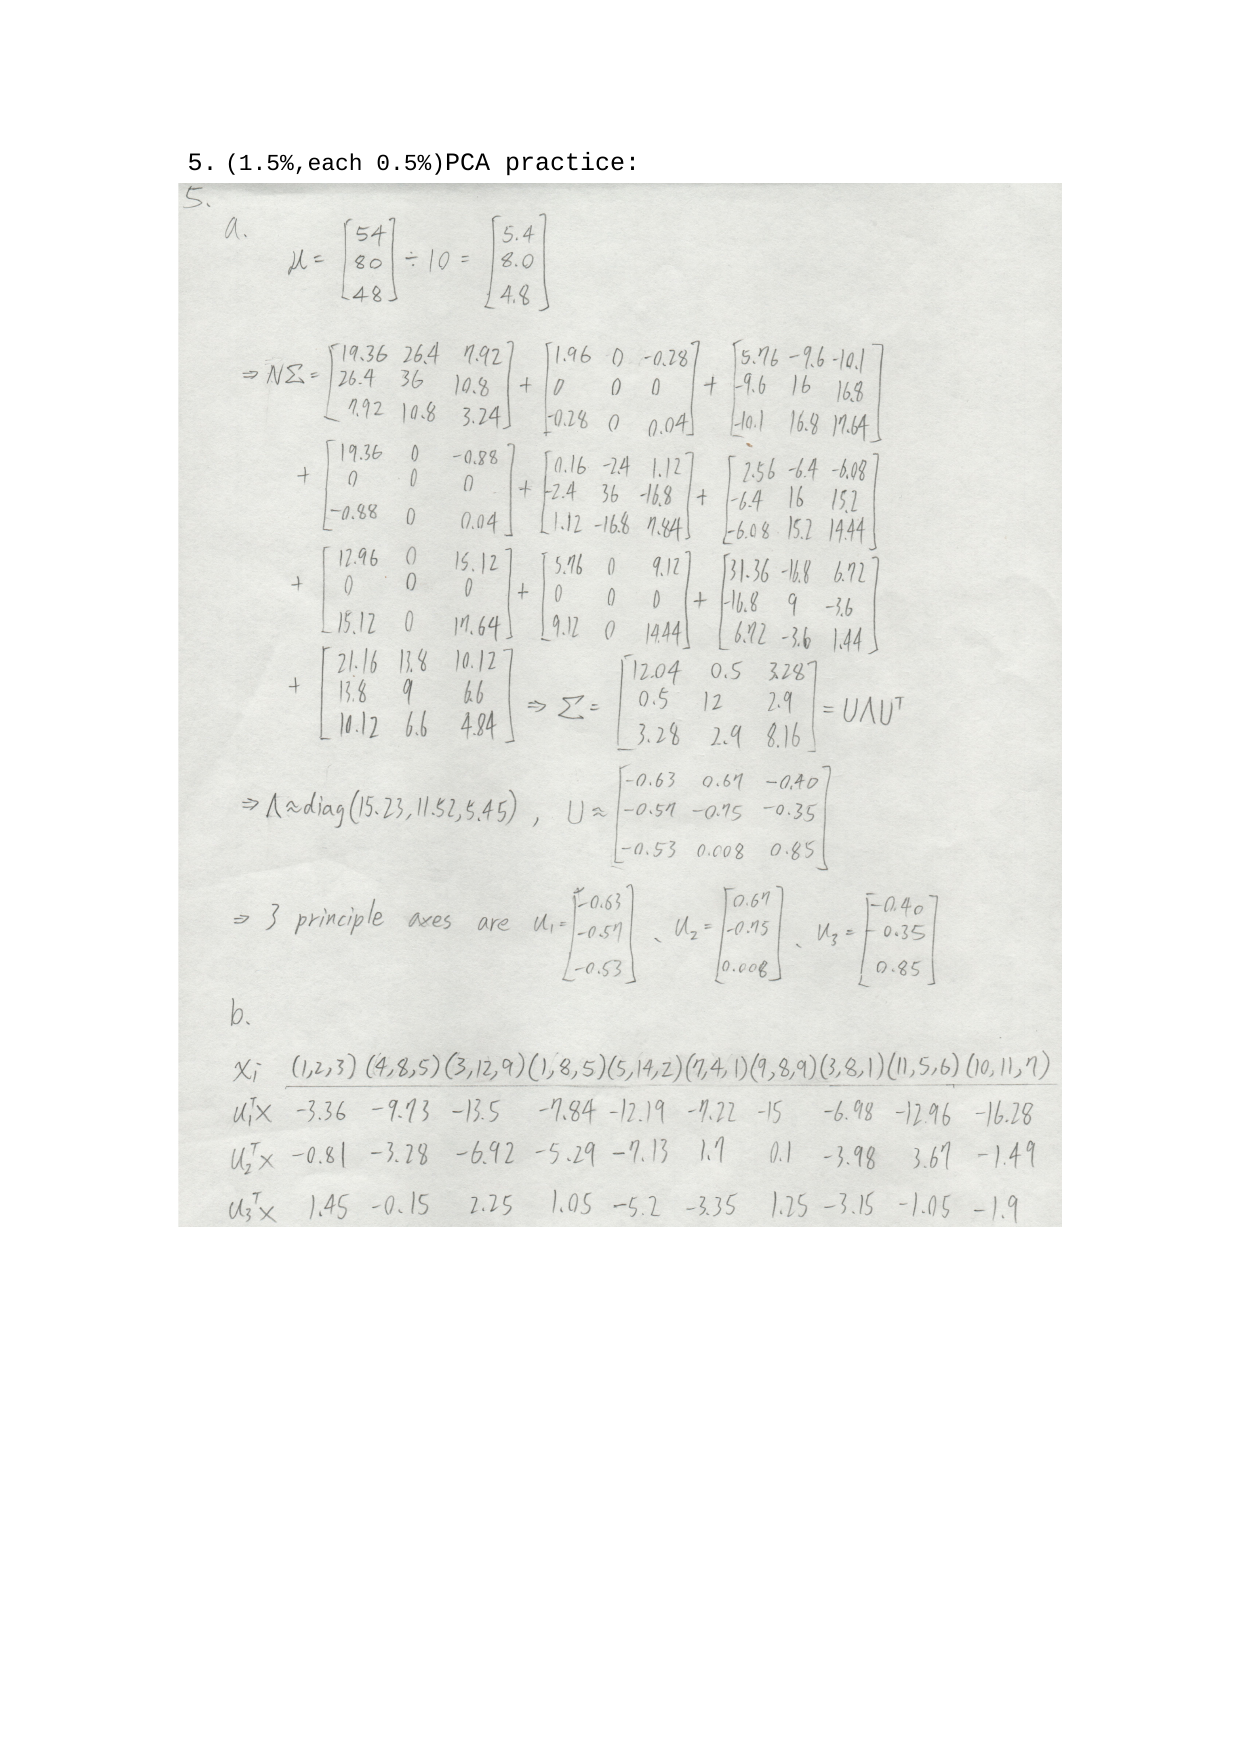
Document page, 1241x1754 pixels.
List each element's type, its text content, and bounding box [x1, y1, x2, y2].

picture [178, 183, 1062, 406]
list (1.5%,each 0.5%)PCA practice: [187, 150, 1090, 178]
